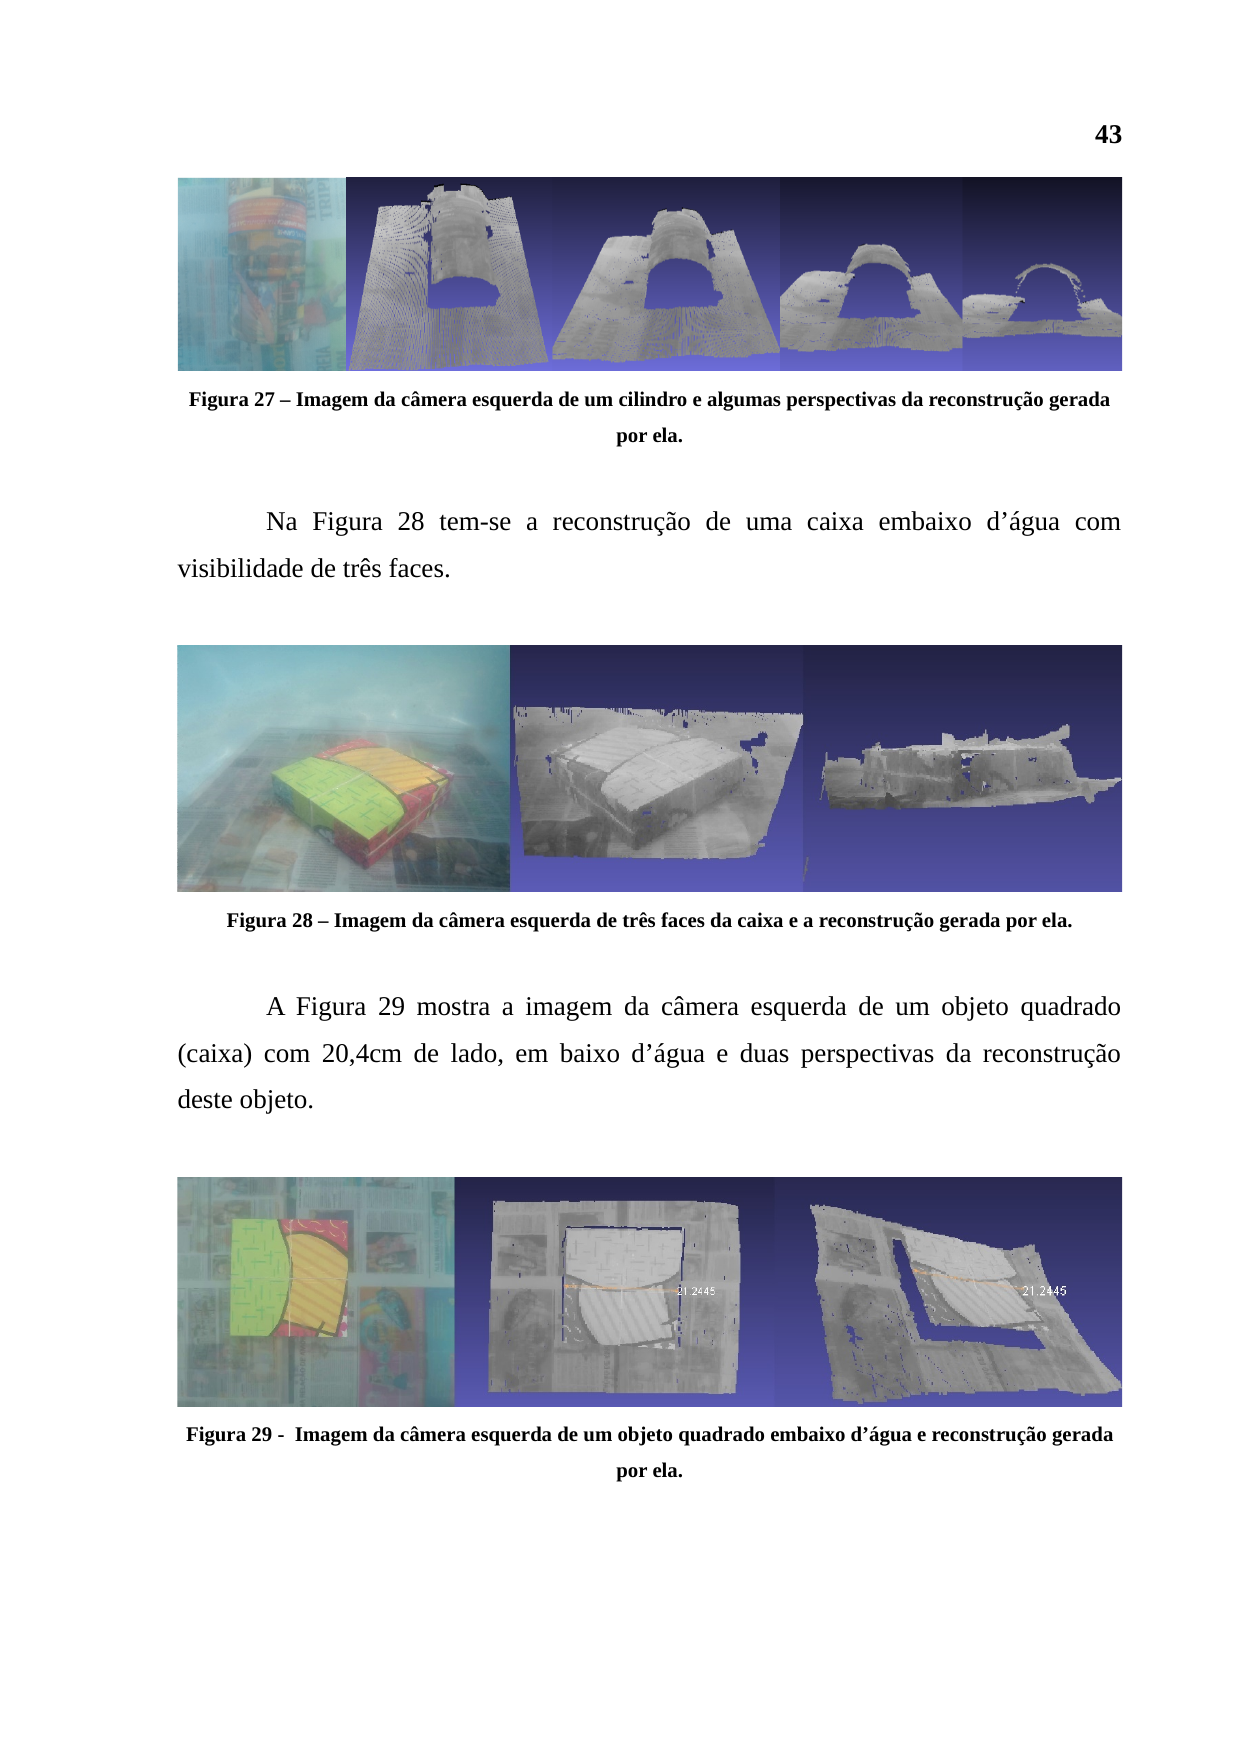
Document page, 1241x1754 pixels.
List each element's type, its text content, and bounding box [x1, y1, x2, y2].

picture [177, 1177, 1123, 1407]
text Na Figura 28 tem-se a reconstrução de uma caixa embaixo d’água com visibilidade de três faces. [177, 505, 1122, 583]
picture [177, 177, 1123, 371]
text Figura 28 – Imagem da câmera esquerda de três faces da caixa e a reconstrução gerada por ela. [177, 908, 1122, 932]
picture [177, 645, 1123, 892]
text A Figura 29 mostra a imagem da câmera esquerda de um objeto quadrado (caixa) com 20,4cm de lado, em baixo d’água e duas perspectivas da reconstrução deste objeto. [177, 990, 1122, 1115]
text Figura 29 - Imagem da câmera esquerda de um objeto quadrado embaixo d’água e reconstrução gerada por ela. [177, 1422, 1122, 1482]
text Figura 27 – Imagem da câmera esquerda de um cilindro e algumas perspectivas da reconstrução gerada por ela. [177, 386, 1122, 447]
